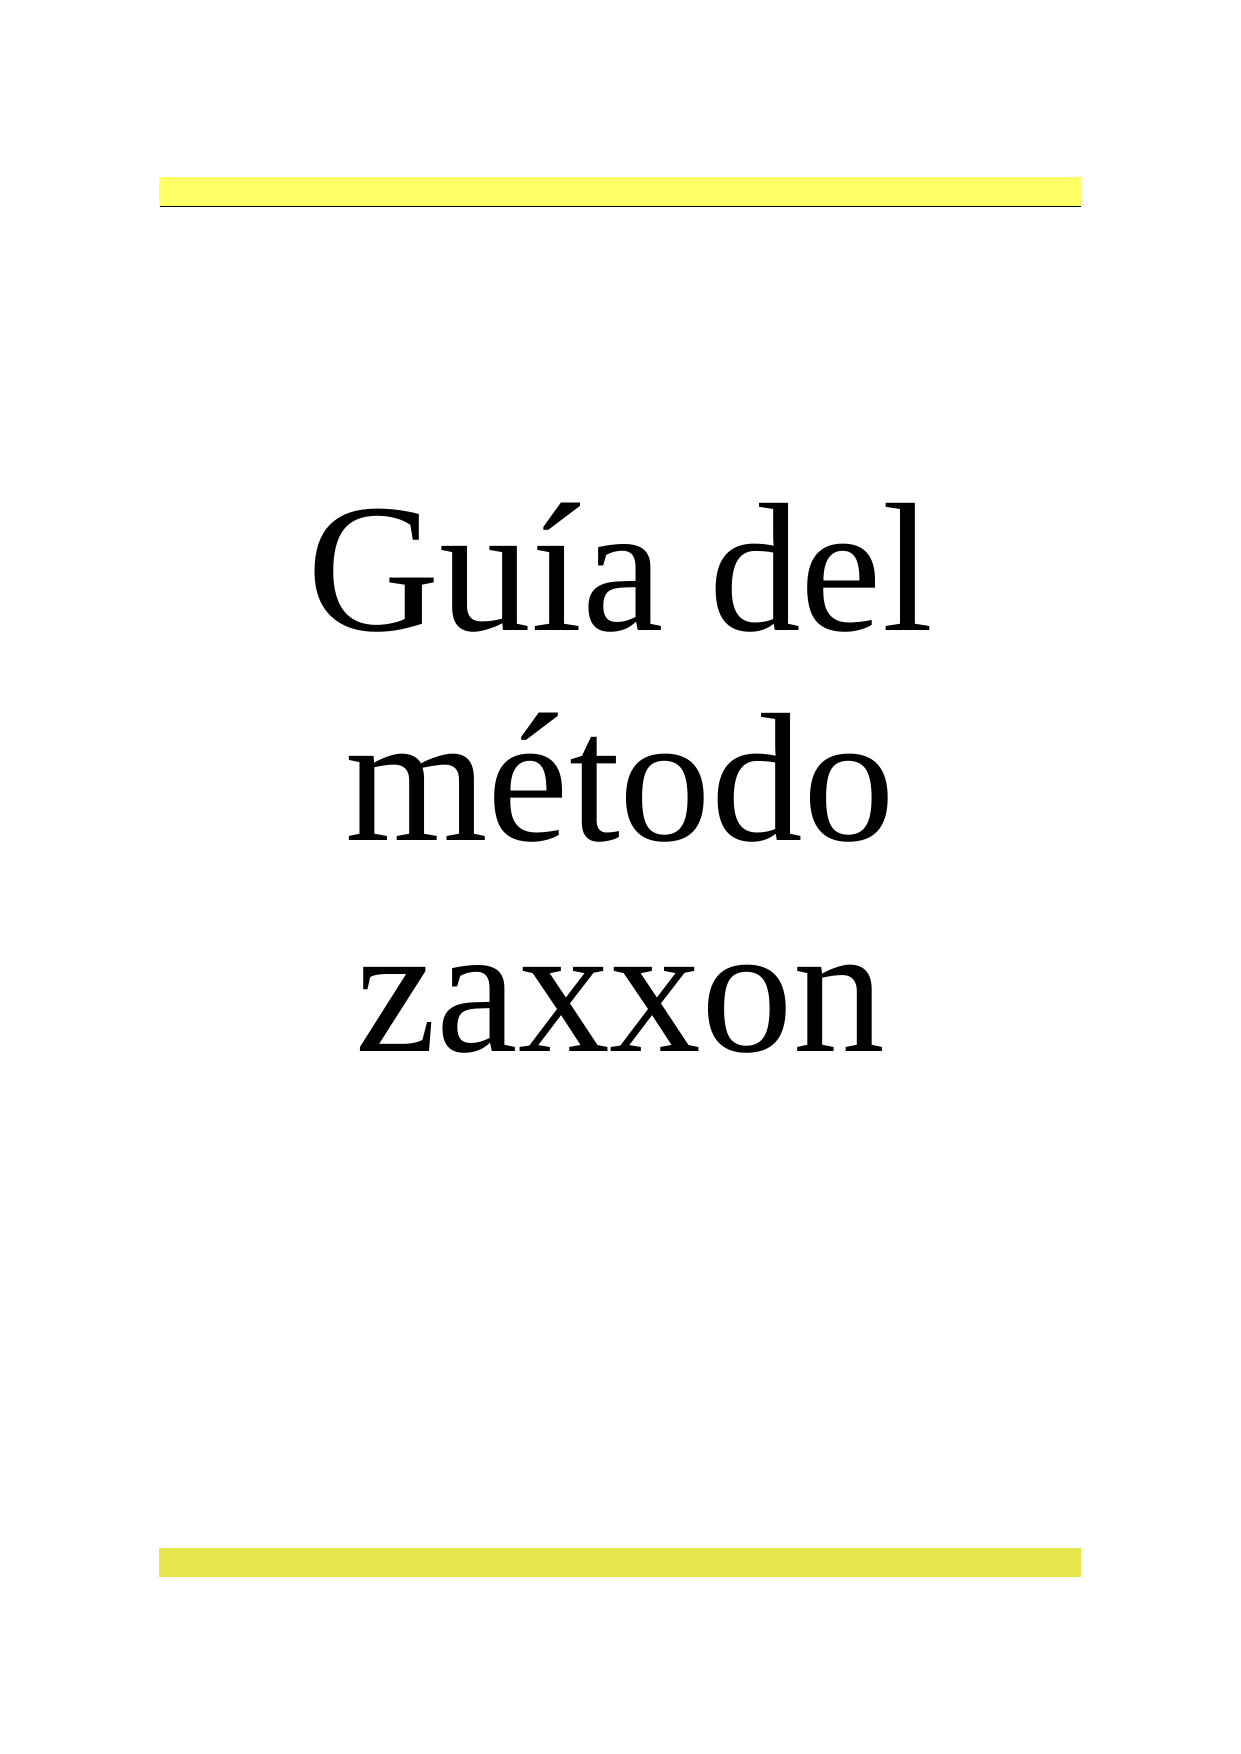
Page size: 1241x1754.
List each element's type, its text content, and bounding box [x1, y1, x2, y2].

text Guía del método zaxxon [159, 459, 1081, 1091]
